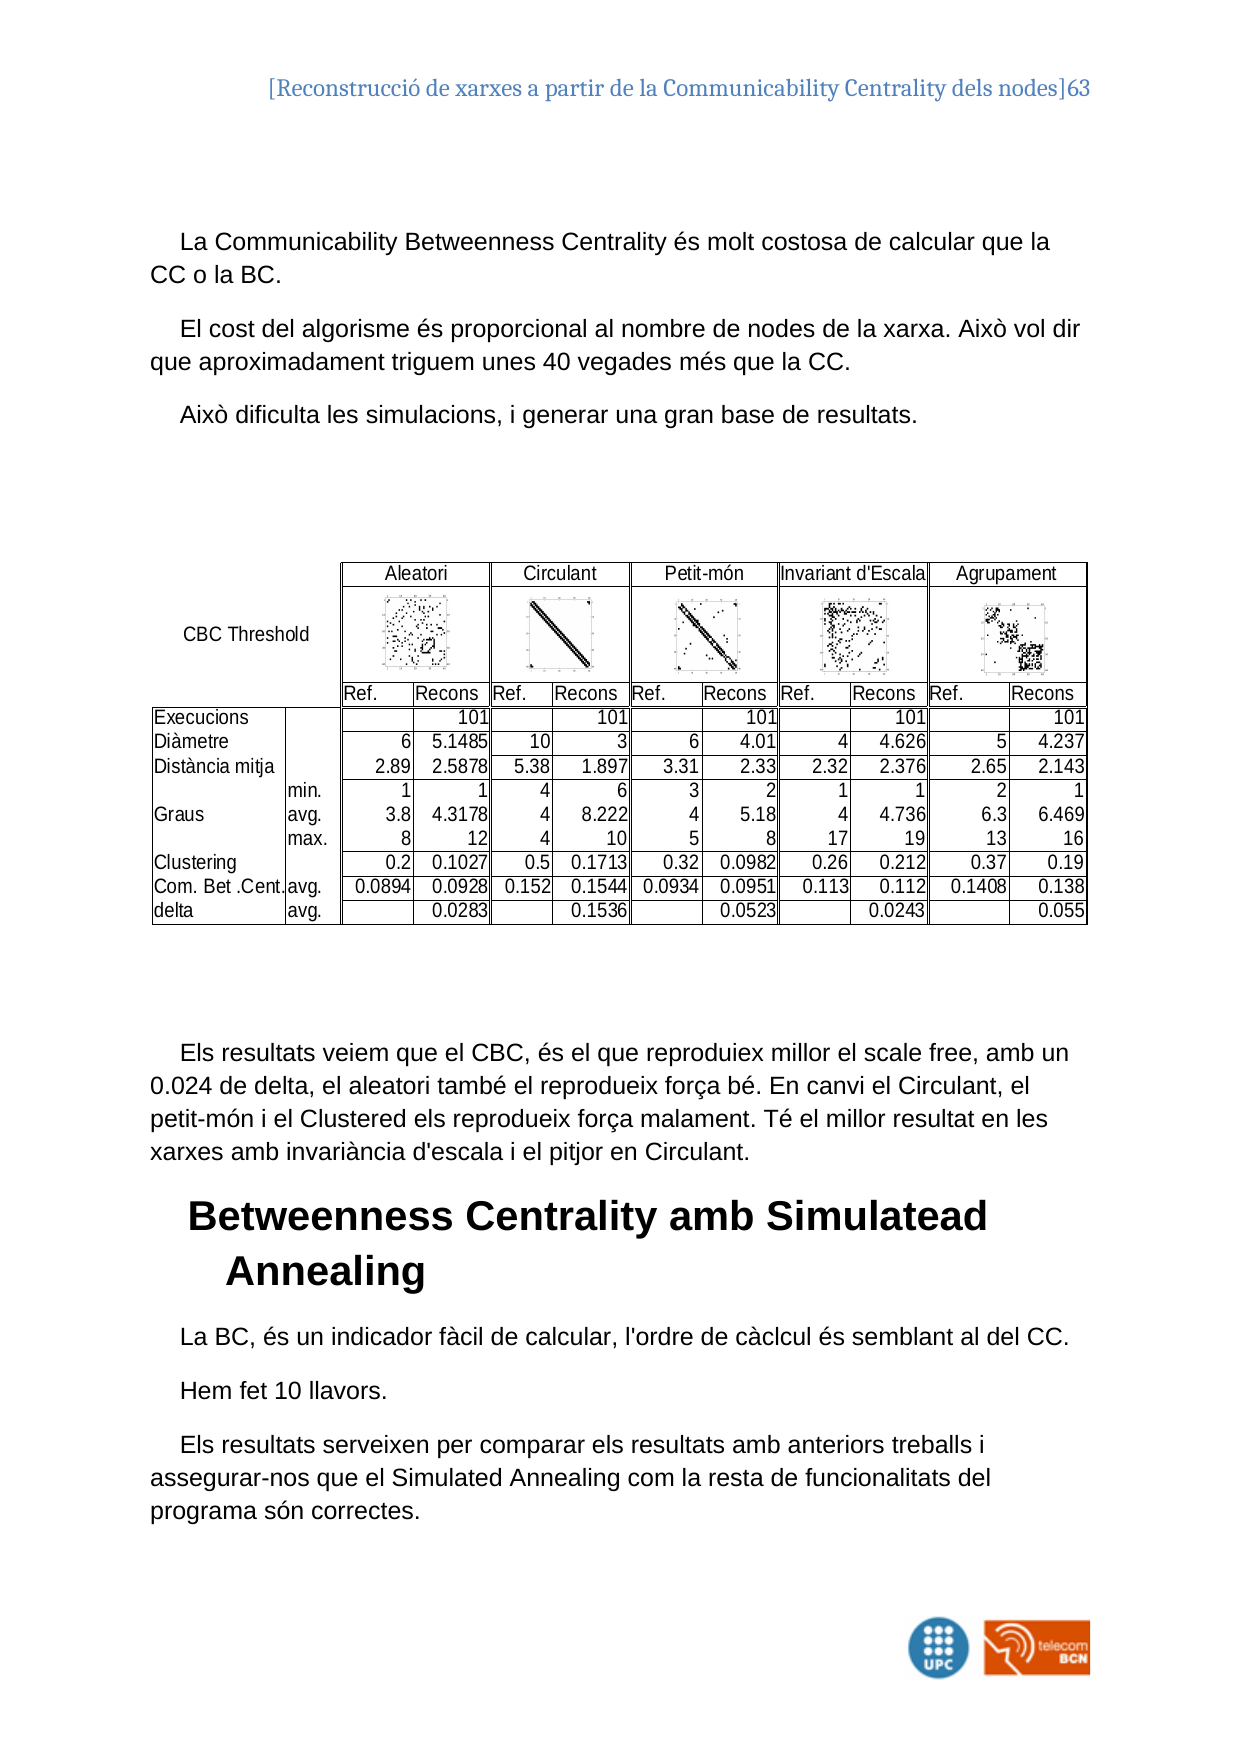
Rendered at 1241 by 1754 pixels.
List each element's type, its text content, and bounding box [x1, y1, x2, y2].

subtitle Betweenness Centrality amb Simulatead Annealing [187, 1191, 1090, 1294]
text Els resultats serveixen per comparar els resultats amb anteriors treballs i assegurar-nos que el Simulated Annealing com la resta de funcionalitats del programa són correctes. [150, 1430, 1090, 1525]
text Hem fet 10 llavors. [150, 1376, 1090, 1405]
picture [904, 1614, 1091, 1681]
text El cost del algorisme és proporcional al nombre de nodes de la xarxa. Això vol dir que aproximadament triguem unes 40 vegades més que la CC. [150, 314, 1090, 375]
text Això dificulta les simulacions, i generar una gran base de resultats. [150, 401, 1090, 429]
text Els resultats veiem que el CBC, és el que reproduiex millor el scale free, amb un 0.024 de delta, el aleatori també el reprodueix força bé. En canvi el Circulant, el petit-món i el Clustered els reprodueix força malament. Té el millor resultat en les xarxes amb invariància d'escala i el pitjor en Circulant. [150, 1038, 1090, 1166]
text La Communicability Betweenness Centrality és molt costosa de calcular que la CC o la BC. [150, 227, 1090, 288]
text La BC, és un indicador fàcil de calcular, l'ordre de càclcul és semblant al del CC. [150, 1322, 1090, 1351]
